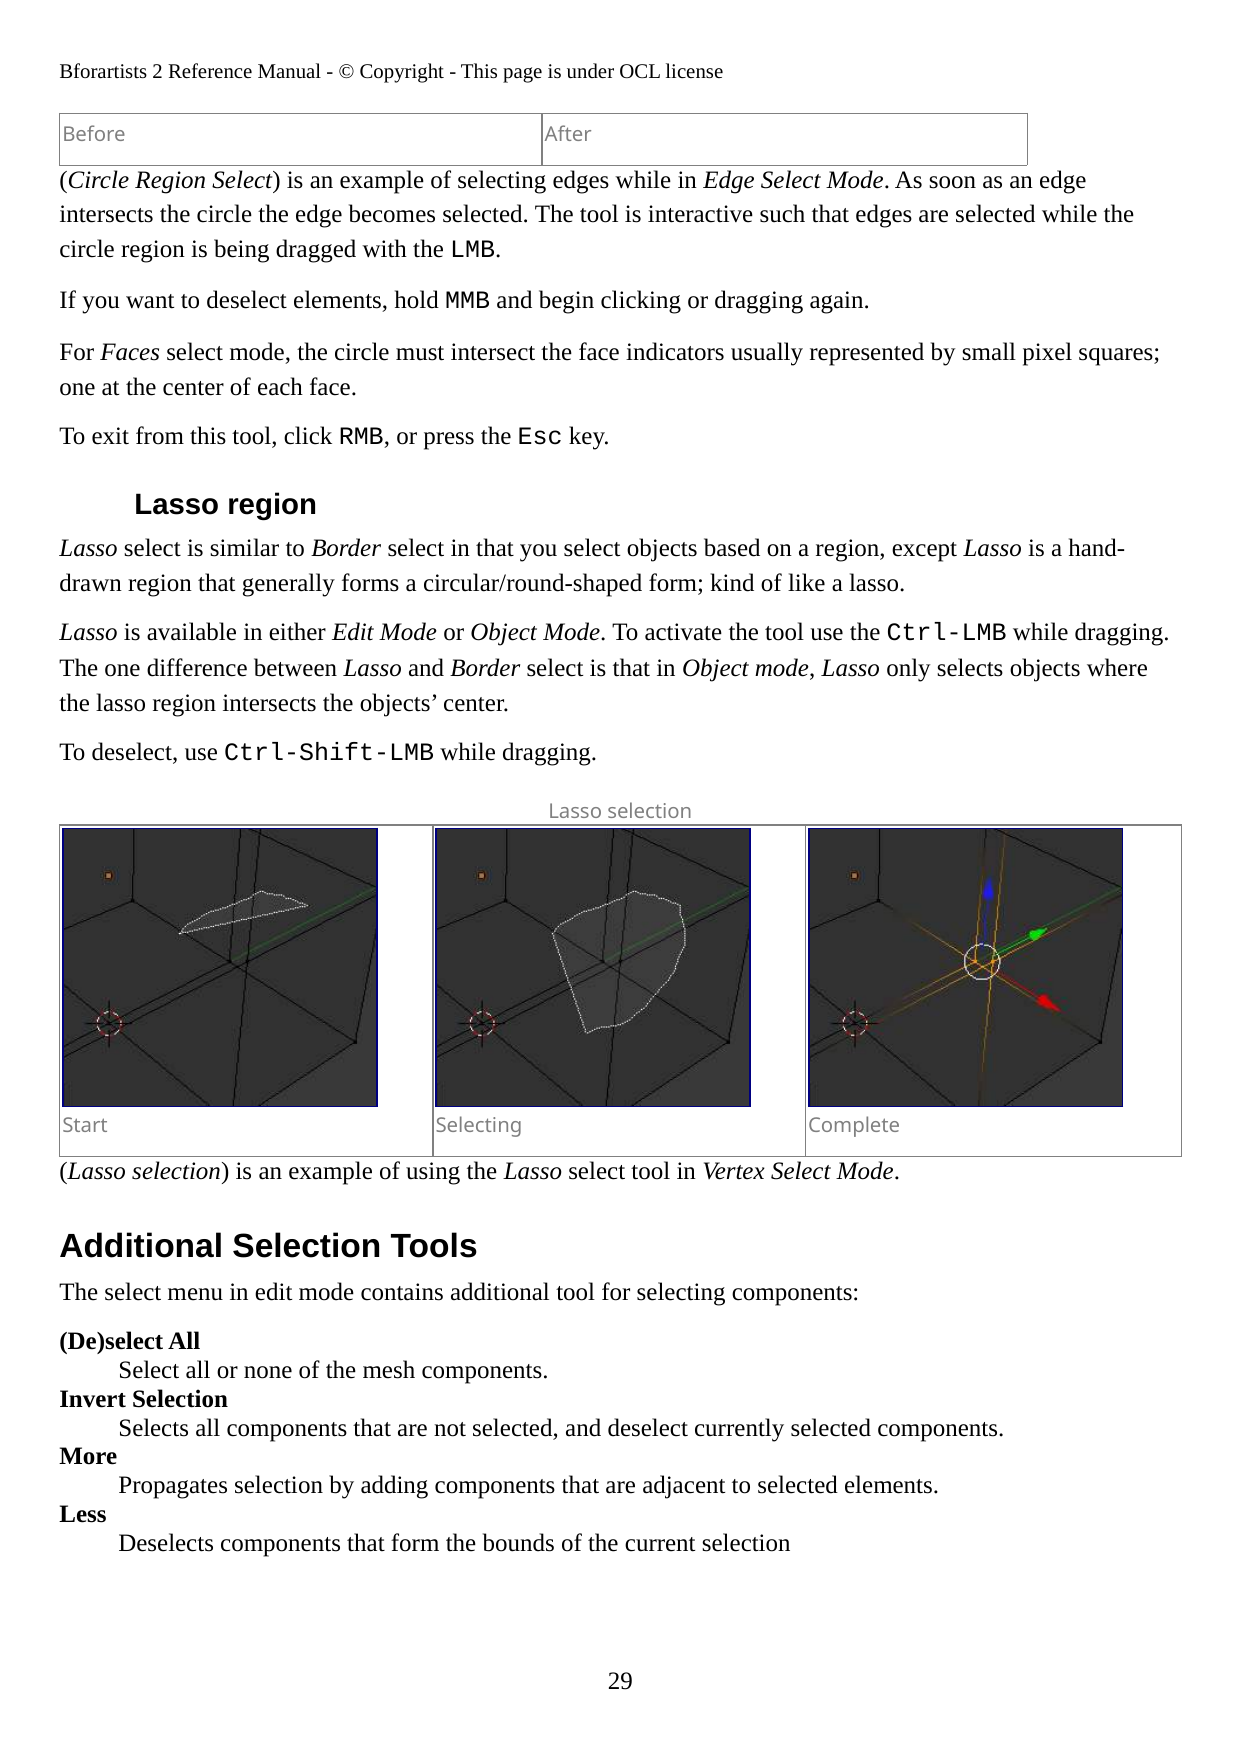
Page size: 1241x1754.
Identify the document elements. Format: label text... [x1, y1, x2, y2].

text To deselect, use Ctrl-Shift-LMB while dragging. [59, 737, 1181, 768]
subtitle (De)select All [59, 1326, 1181, 1355]
text (Lasso selection) is an example of using the Lasso select tool in Vertex Select Mode. [59, 1157, 1181, 1185]
text The select menu in edit mode contains additional tool for selecting components: [59, 1277, 1181, 1306]
picture [810, 829, 1122, 1106]
text To exit from this tool, click RMB, or press the Esc key. [59, 421, 1181, 452]
table_header Before [60, 114, 541, 165]
table_header Complete [806, 826, 1181, 1156]
text For Faces select mode, the circle must intersect the face indicators usually represented by small pixel squares; one at the center of each face. [59, 337, 1181, 400]
table_header Start [60, 826, 432, 1156]
picture [437, 829, 749, 1106]
text Lasso selection [59, 793, 1181, 824]
subtitle Invert Selection [59, 1384, 1181, 1413]
list Propagates selection by adding components that are adjacent to selected elements. [118, 1470, 1181, 1499]
subtitle Less [59, 1499, 1181, 1528]
list Selects all components that are not selected, and deselect currently selected components. [118, 1413, 1181, 1441]
text (Circle Region Select) is an example of selecting edges while in Edge Select Mode. As soon as an edge intersects the circle the edge becomes selected. The tool is interactive such that edges are selected while the circle region is being dragged with the LMB. [59, 165, 1181, 265]
subtitle More [59, 1441, 1181, 1470]
text Lasso is available in either Edit Mode or Object Mode. To activate the tool use the Ctrl-LMB while dragging. The one difference between Lasso and Border select is that in Object mode, Lasso only selects objects where the lasso region intersects the objects’ center. [59, 617, 1181, 716]
list Deselects components that form the bounds of the current selection [118, 1528, 1181, 1556]
subtitle Lasso region [59, 487, 1181, 521]
picture [64, 829, 376, 1106]
text If you want to deselect elements, hold MMB and begin clicking or dragging again. [59, 286, 1181, 316]
table_header Selecting [434, 826, 805, 1156]
text Lasso select is similar to Border select in that you select objects based on a region, except Lasso is a hand-drawn region that generally forms a circular/round-shaped form; kind of like a lasso. [59, 533, 1181, 596]
subtitle Additional Selection Tools [59, 1226, 1181, 1265]
list Select all or none of the mesh components. [118, 1355, 1181, 1384]
table_header After [543, 114, 1027, 165]
